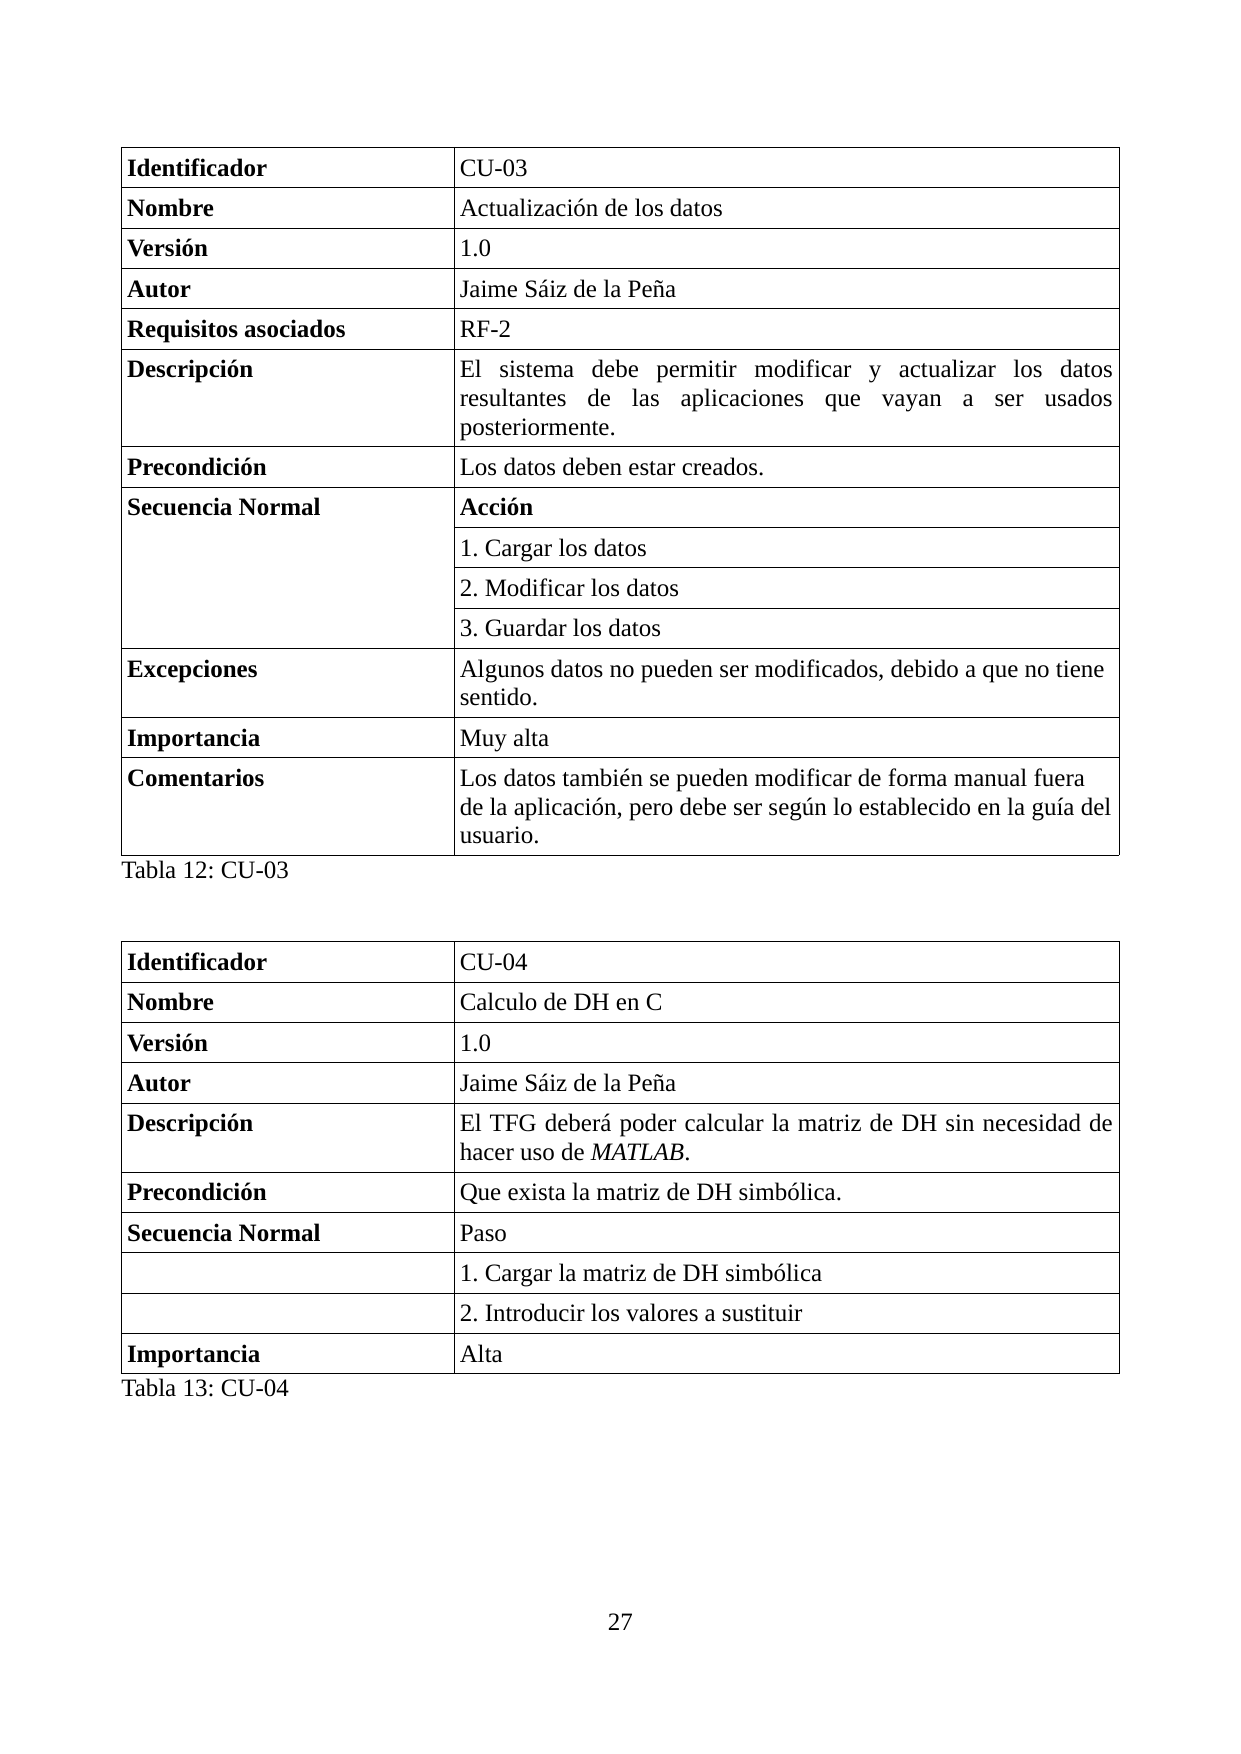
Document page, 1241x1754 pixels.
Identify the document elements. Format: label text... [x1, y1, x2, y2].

table_cell Que exista la matriz de DH simbólica. [455, 1173, 1119, 1212]
table_cell 1. Cargar la matriz de DH simbólica [455, 1253, 1119, 1293]
table_cell Precondición [122, 447, 454, 487]
table_cell 2. Modificar los datos [455, 568, 1119, 607]
table_header Identificador [122, 942, 454, 982]
text Tabla 12: CU-03 [121, 856, 1119, 884]
table_cell Versión [122, 229, 454, 268]
table_cell Actualización de los datos [455, 188, 1119, 227]
table_cell Comentarios [122, 758, 454, 855]
table_cell 1.0 [455, 1023, 1119, 1062]
table_cell Importancia [122, 718, 454, 757]
table_cell 1. Cargar los datos [455, 528, 1119, 567]
table_cell Autor [122, 1063, 454, 1103]
table_cell Los datos deben estar creados. [455, 447, 1119, 487]
table_cell Muy alta [455, 718, 1119, 757]
table_cell Nombre [122, 188, 454, 227]
text Tabla 13: CU-04 [121, 1374, 1119, 1402]
table_cell Requisitos asociados [122, 309, 454, 348]
table_cell Descripción [122, 350, 454, 446]
table_header Identificador [122, 148, 454, 187]
table_cell [122, 1294, 454, 1333]
table_cell Jaime Sáiz de la Peña [455, 269, 1119, 308]
table_cell Paso [455, 1213, 1119, 1252]
table_cell Precondición [122, 1173, 454, 1212]
table_cell Versión [122, 1023, 454, 1062]
table_cell Acción [455, 488, 1119, 527]
table_cell 2. Introducir los valores a sustituir [455, 1294, 1119, 1333]
table_cell [122, 1253, 454, 1293]
table_cell RF-2 [455, 309, 1119, 348]
table_cell Alta [455, 1334, 1119, 1373]
table_cell 3. Guardar los datos [455, 609, 1119, 648]
table_cell Descripción [122, 1104, 454, 1172]
table_cell 1.0 [455, 229, 1119, 268]
table_header CU-04 [455, 942, 1119, 982]
table_cell Calculo de DH en C [455, 983, 1119, 1022]
table_cell Importancia [122, 1334, 454, 1373]
table_cell Jaime Sáiz de la Peña [455, 1063, 1119, 1103]
table_cell El sistema debe permitir modificar y actualizar los datos resultantes de las aplicaciones que vayan a ser usados posteriormente. [455, 350, 1119, 446]
table_cell Los datos también se pueden modificar de forma manual fuera de la aplicación, pero debe ser según lo establecido en la guía del usuario. [455, 758, 1119, 855]
table_cell Autor [122, 269, 454, 308]
table_header CU-03 [455, 148, 1119, 187]
table_cell Secuencia Normal [122, 488, 454, 648]
table_cell Excepciones [122, 649, 454, 717]
table_cell Algunos datos no pueden ser modificados, debido a que no tiene sentido. [455, 649, 1119, 717]
table_cell Secuencia Normal [122, 1213, 454, 1252]
table_cell Nombre [122, 983, 454, 1022]
table_cell El TFG deberá poder calcular la matriz de DH sin necesidad de hacer uso de MATLAB. [455, 1104, 1119, 1172]
